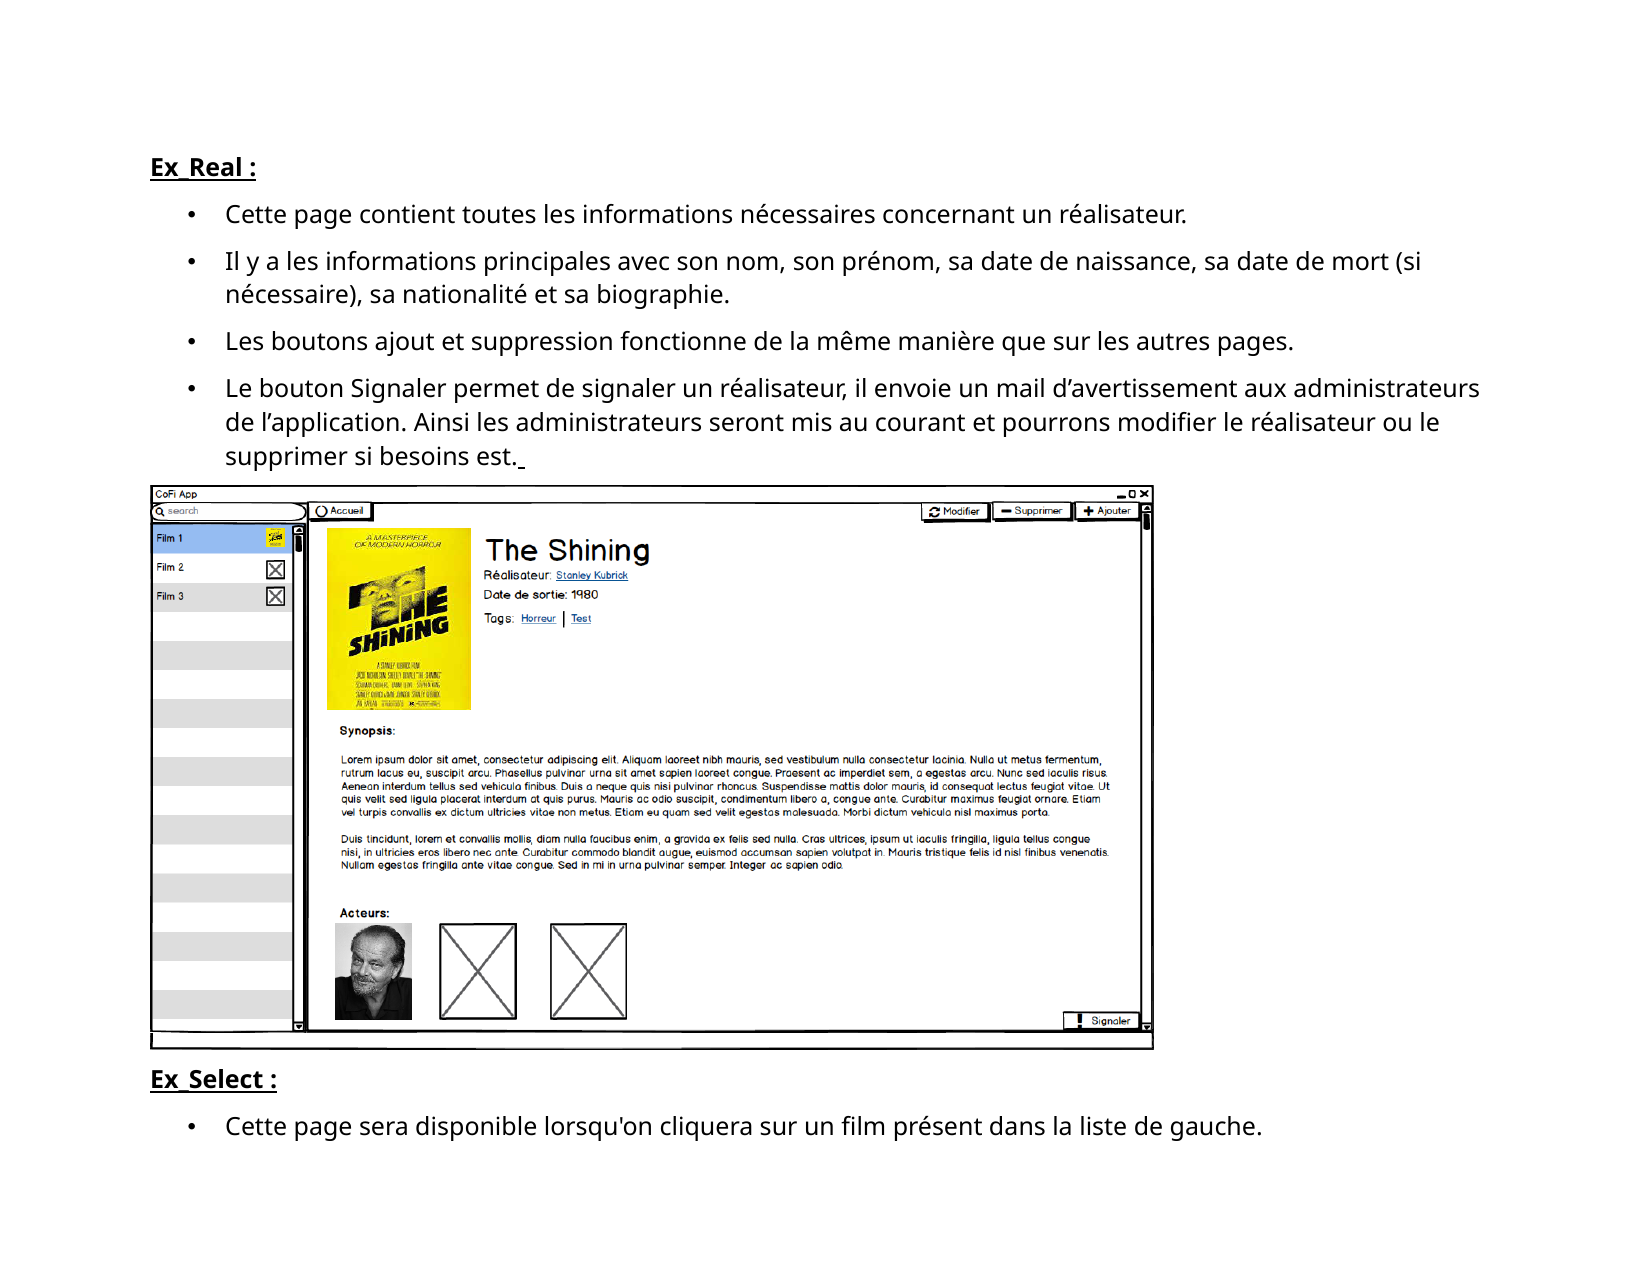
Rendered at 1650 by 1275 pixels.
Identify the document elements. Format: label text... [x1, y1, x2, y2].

list Le bouton Signaler permet de signaler un réalisateur, il envoie un mail d’avertissement aux administrateurs de l’application. Ainsi les administrateurs seront mis au courant et pourrons modifier le réalisateur ou le supprimer si besoins est. [187, 370, 1500, 472]
list Cette page contient toutes les informations nécessaires concernant un réalisateur. [187, 197, 1500, 231]
list Cette page sera disponible lorsqu'on cliquera sur un film présent dans la liste de gauche. [187, 1109, 1500, 1143]
text Ex_Real : [150, 150, 1500, 184]
text Ex_Select : [150, 1062, 1500, 1096]
list Les boutons ajout et suppression fonctionne de la même manière que sur les autres pages. [187, 324, 1500, 358]
list Il y a les informations principales avec son nom, son prénom, sa date de naissance, sa date de mort (si nécessaire), sa nationalité et sa biographie. [187, 243, 1500, 311]
picture [150, 485, 1154, 1050]
